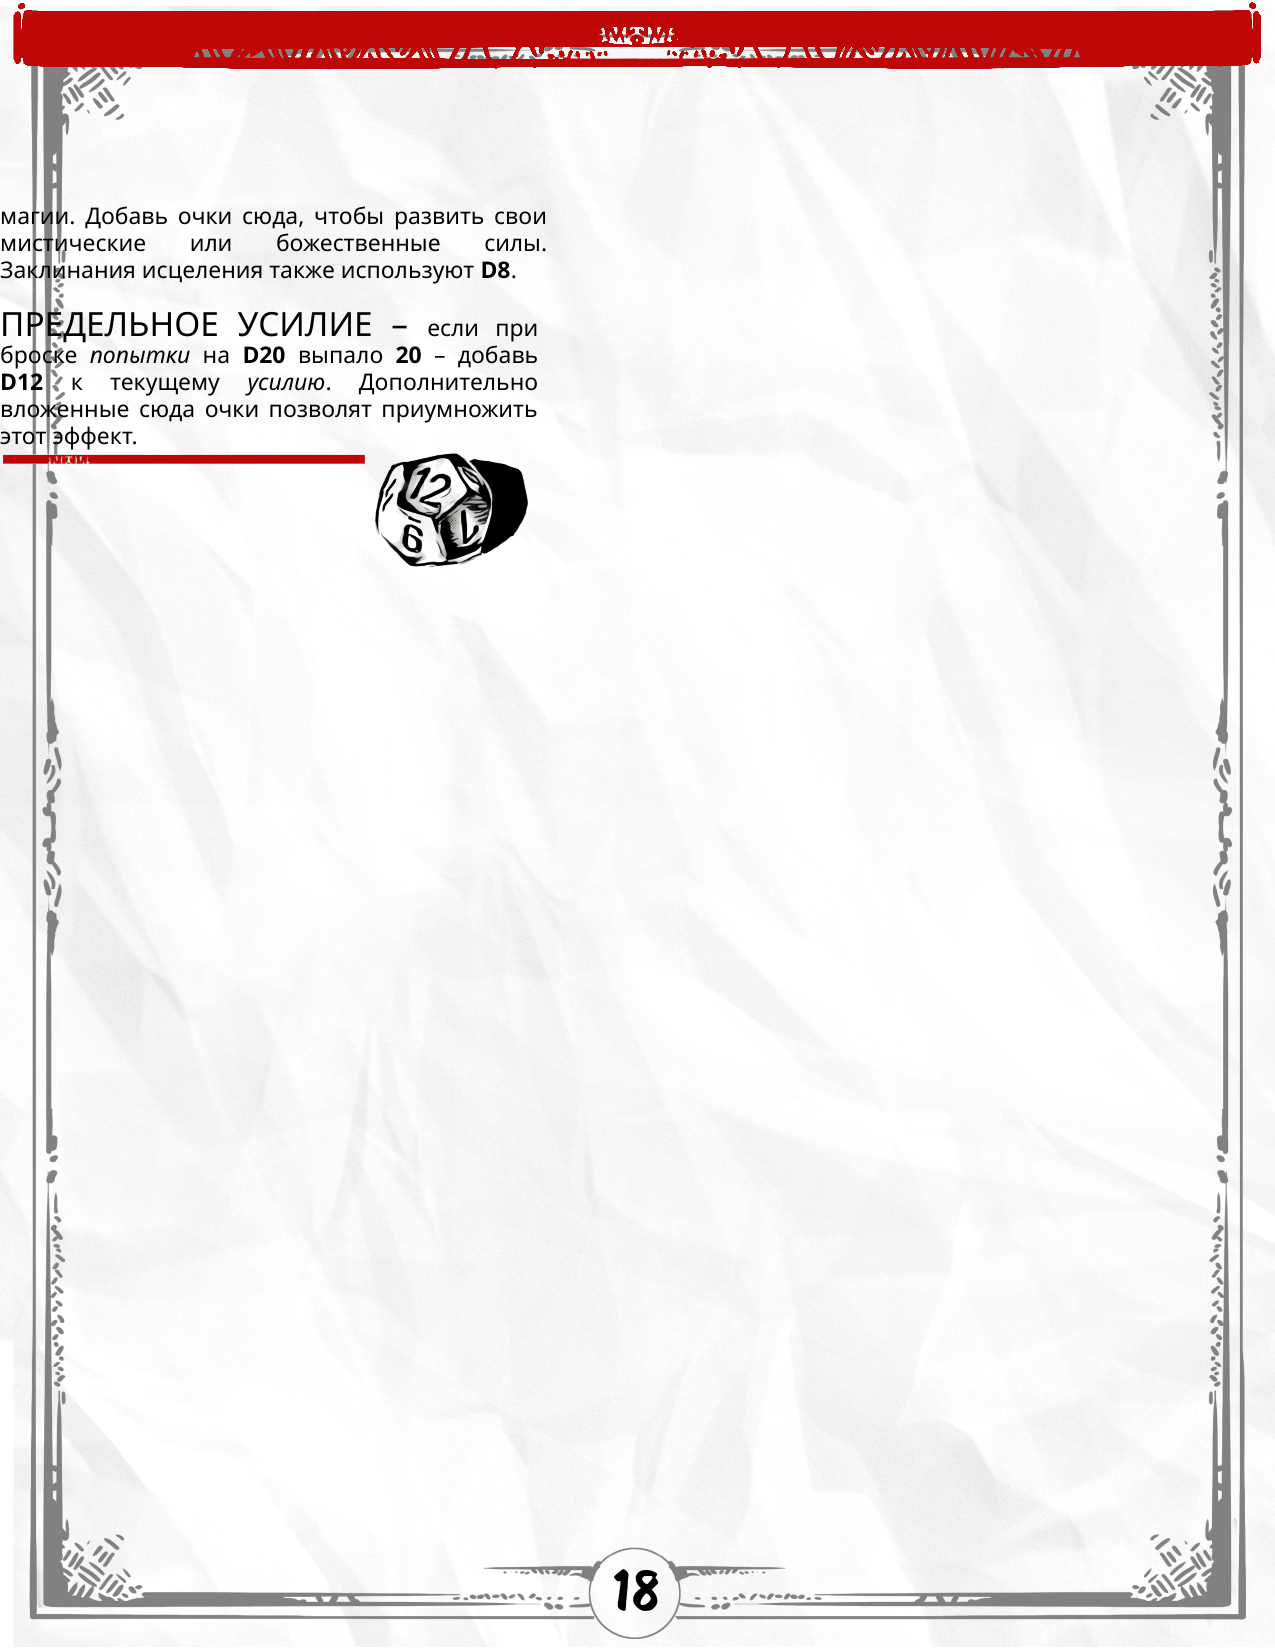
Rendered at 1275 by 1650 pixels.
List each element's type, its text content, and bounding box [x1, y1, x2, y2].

text ПРЕДЕЛЬНОЕ УСИЛИЕ – если при броске попытки на D20 выпало 20 – добавь D12 к текущему усилию. Дополнительно вложенные сюда очки позволят приумножить этот эффект. [0, 315, 538, 450]
text магии. Добавь очки сюда, чтобы развить свои мистические или божественные силы. Заклинания исцеления также используют D8. [0, 203, 547, 284]
picture [0, 0, 1275, 1647]
